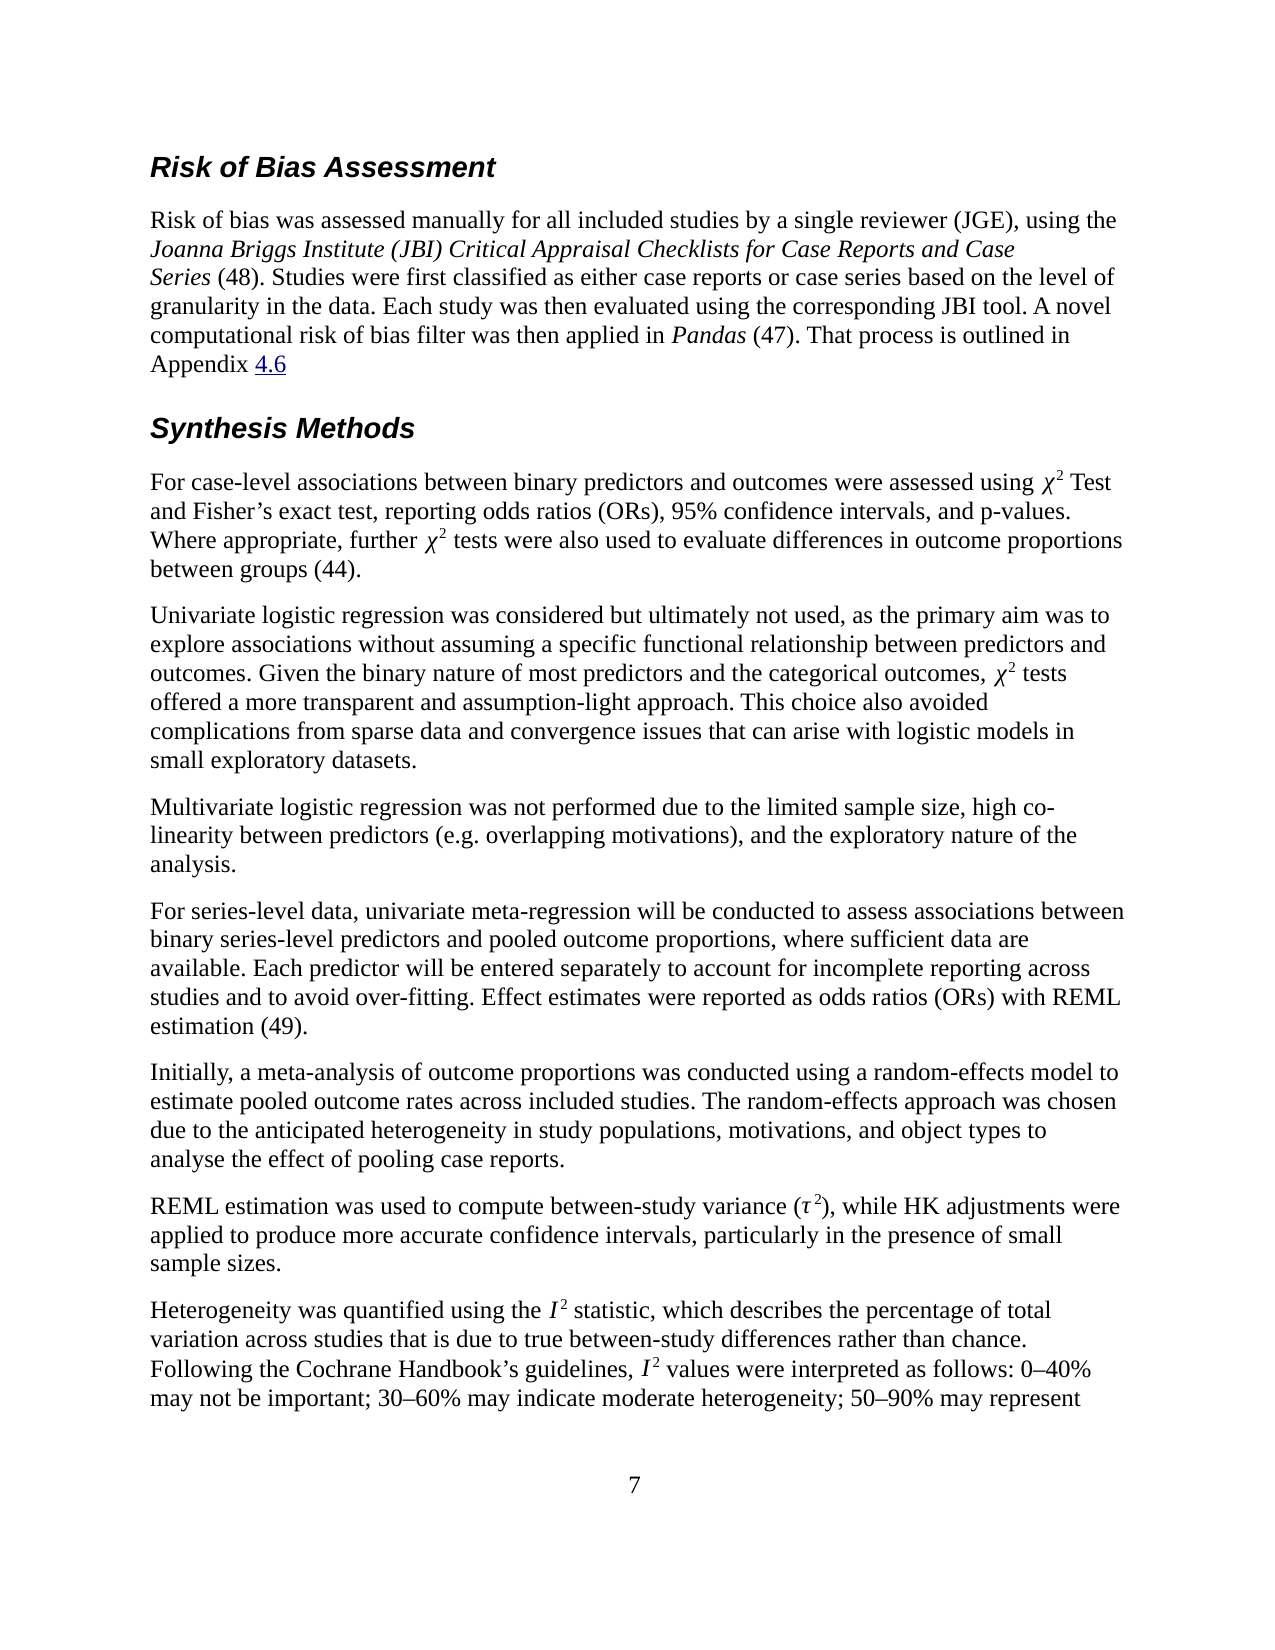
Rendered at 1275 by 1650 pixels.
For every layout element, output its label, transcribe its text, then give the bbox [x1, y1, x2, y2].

text REML estimation was used to compute between-study variance (), while HK adjustments were applied to produce more accurate confidence intervals, particularly in the presence of small sample sizes. [150, 1190, 1125, 1277]
subtitle Synthesis Methods [150, 411, 1125, 445]
text Univariate logistic regression was considered but ultimately not used, as the primary aim was to explore associations without assuming a specific functional relationship between predictors and outcomes. Given the binary nature of most predictors and the categorical outcomes, tests offered a more transparent and assumption-light approach. This choice also avoided complications from sparse data and convergence issues that can arise with logistic models in small exploratory datasets. [150, 601, 1125, 774]
text Heterogeneity was quantified using the statistic, which describes the percentage of total variation across studies that is due to true between-study differences rather than chance. Following the Cochrane Handbook’s guidelines, values were interpreted as follows: 0–40% may not be important; 30–60% may indicate moderate heterogeneity; 50–90% may represent [150, 1295, 1125, 1411]
text For series-level data, univariate meta-regression will be conducted to assess associations between binary series-level predictors and pooled outcome proportions, where sufficient data are available. Each predictor will be entered separately to account for incomplete reporting across studies and to avoid over-fitting. Effect estimates were reported as odds ratios (ORs) with REML estimation (49). [150, 896, 1125, 1039]
text Multivariate logistic regression was not performed due to the limited sample size, high co-linearity between predictors (e.g. overlapping motivations), and the exploratory nature of the analysis. [150, 792, 1125, 878]
text Initially, a meta-analysis of outcome proportions was conducted using a random-effects model to estimate pooled outcome rates across included studies. The random-effects approach was chosen due to the anticipated heterogeneity in study populations, motivations, and object types to analyse the effect of pooling case reports. [150, 1057, 1125, 1172]
text Risk of bias was assessed manually for all included studies by a single reviewer (JGE), using the Joanna Briggs Institute (JBI) Critical Appraisal Checklists for Case Reports and Case Series (48). Studies were first classified as either case reports or case series based on the level of granularity in the data. Each study was then evaluated using the corresponding JBI tool. A novel computational risk of bias filter was then applied in Pandas (47). That process is outlined in Appendix 4.6 [150, 205, 1125, 377]
text For case-level associations between binary predictors and outcomes were assessed using Test and Fisher’s exact test, reporting odds ratios (ORs), 95% confidence intervals, and p-values. Where appropriate, further tests were also used to evaluate differences in outcome proportions between groups (44). [150, 466, 1125, 583]
subtitle Risk of Bias Assessment [150, 150, 1125, 183]
